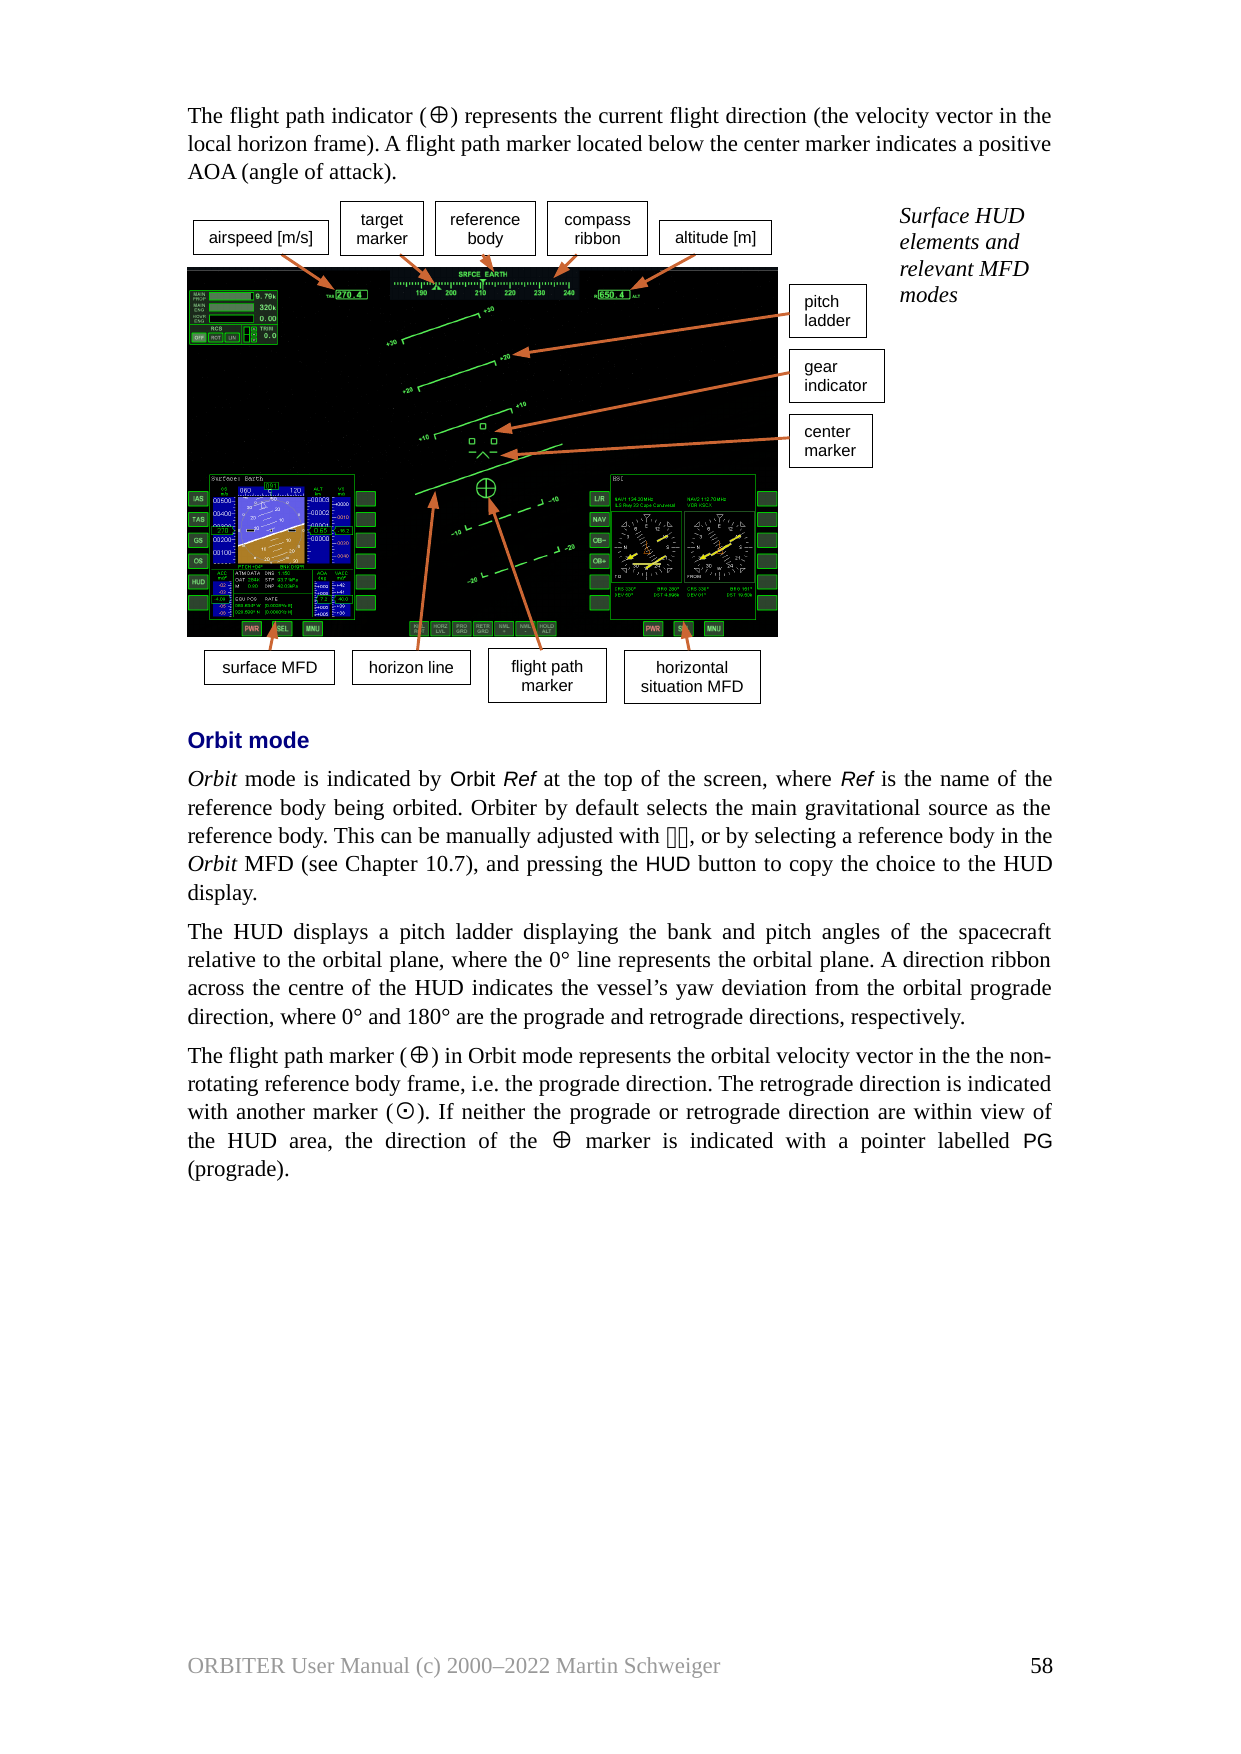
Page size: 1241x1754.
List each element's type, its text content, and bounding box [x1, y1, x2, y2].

text The flight path indicator (⊕) represents the current flight direction (the velocity vector in the local horizon frame). A flight path marker located below the center marker indicates a positive AOA (angle of attack). [187, 100, 1053, 185]
picture [187, 267, 778, 637]
text Orbit mode is indicated by Orbit Ref at the top of the screen, where Ref is the name of the reference body being orbited. Orbiter by default selects the main gravitational source as the reference body. This can be manually adjusted with , or by selecting a reference body in the Orbit MFD (see Chapter 10.6), and pressing the HUD button to copy the choice to the HUD display. [187, 764, 1053, 906]
text The flight path marker (⊕) in Orbit mode represents the orbital velocity vector in the the non-rotating reference body frame, i.e. the prograde direction. The retrograde direction is indicated with another marker (⊙). If neither the prograde or retrograde direction are within view of the HUD area, the direction of the ⊕ marker is indicated with a pointer labelled PG (prograde). [187, 1041, 1053, 1182]
text The HUD displays a pitch ladder displaying the bank and pitch angles of the spacecraft relative to the orbital plane, where the 0° line represents the orbital plane. A direction ribbon across the centre of the HUD indicates the vessel’s yaw deviation from the orbital prograde direction, where 0° and 180° are the prograde and retrograde directions, respectively. [187, 917, 1053, 1030]
subtitle Orbit mode [187, 205, 1053, 754]
